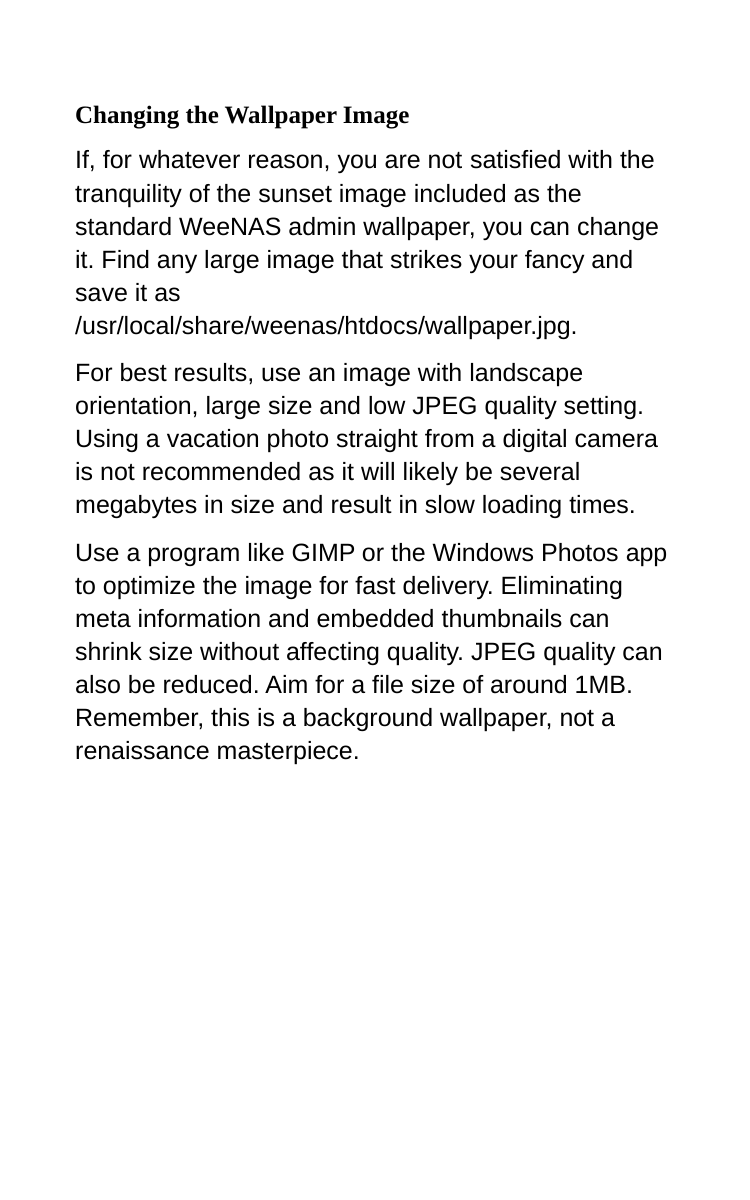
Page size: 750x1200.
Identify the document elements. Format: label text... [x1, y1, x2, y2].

subtitle Changing the Wallpaper Image [75, 100, 675, 129]
text For best results, use an image with landscape orientation, large size and low JPEG quality setting. Using a vacation photo straight from a digital camera is not recommended as it will likely be several megabytes in size and result in slow loading times. [75, 358, 675, 519]
text Use a program like GIMP or the Windows Photos app to optimize the image for fast delivery. Eliminating meta information and embedded thumbnails can shrink size without affecting quality. JPEG quality can also be reduced. Aim for a file size of around 1MB. Remember, this is a background wallpaper, not a renaissance masterpiece. [75, 538, 675, 765]
text If, for whatever reason, you are not satisfied with the tranquility of the sunset image included as the standard WeeNAS admin wallpaper, you can change it. Find any large image that strikes your fancy and save it as /usr/local/share/weenas/htdocs/wallpaper.jpg. [75, 146, 675, 339]
